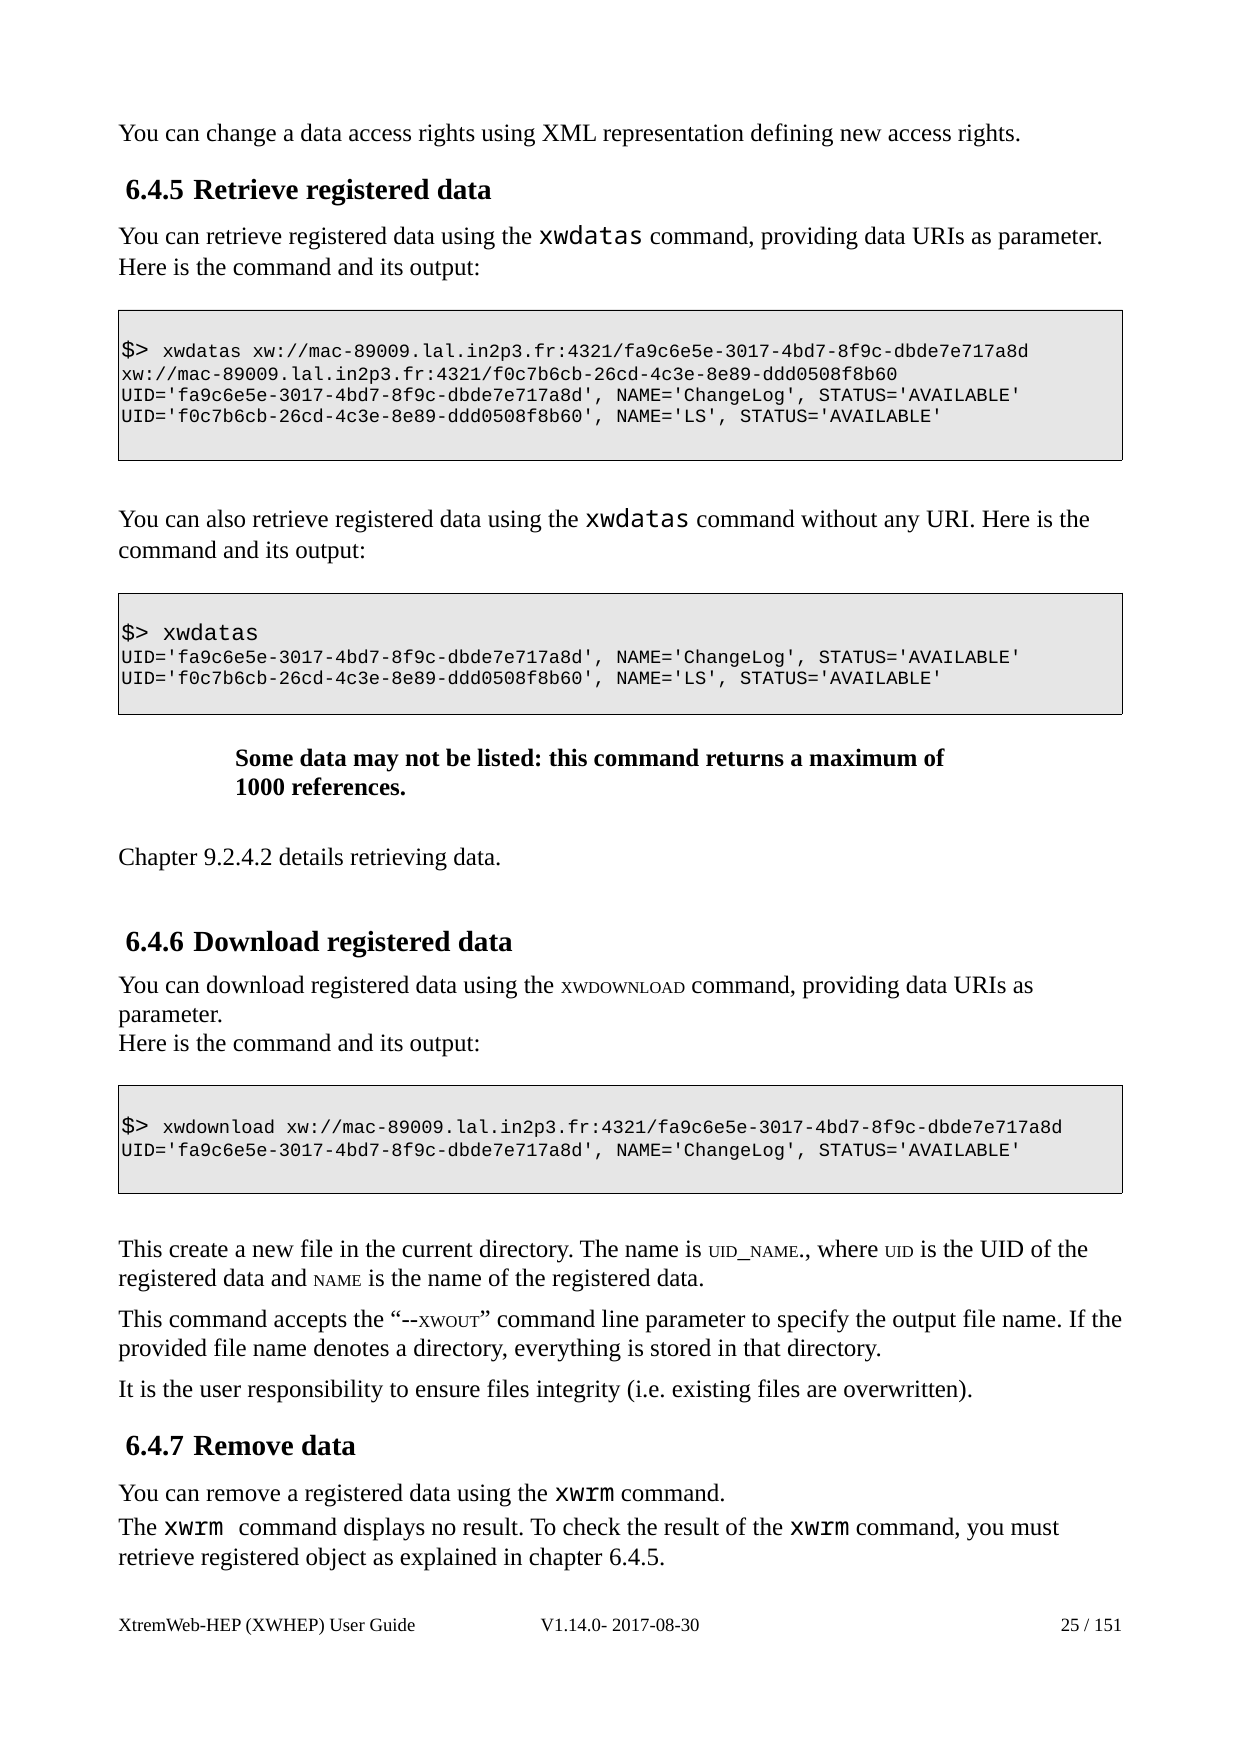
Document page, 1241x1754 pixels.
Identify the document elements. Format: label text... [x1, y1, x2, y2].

text It is the user responsibility to ensure files integrity (i.e. existing files are overwritten). [118, 1374, 1122, 1403]
text You can remove a registered data using the xwrm command. [118, 1474, 1122, 1508]
text This command accepts the “--xwout” command line parameter to specify the output file name. If the provided file name denotes a directory, everything is stored in that directory. [118, 1304, 1122, 1362]
subtitle Download registered data [118, 924, 1122, 958]
text You can retrieve registered data using the xwdatas command, providing data URIs as parameter. [118, 218, 1122, 252]
subtitle Remove data [118, 1428, 1122, 1462]
text UID='f0c7b6cb-26cd-4c3e-8e89-ddd0508f8b60', NAME='LS', STATUS='AVAILABLE' [119, 666, 1122, 687]
text Chapter 9.2.4.2 details retrieving data. [118, 842, 1122, 871]
text Here is the command and its output: [118, 252, 1122, 281]
text UID='fa9c6e5e-3017-4bd7-8f9c-dbde7e717a8d', NAME='ChangeLog', STATUS='AVAILABLE' [119, 644, 1122, 666]
text UID='fa9c6e5e-3017-4bd7-8f9c-dbde7e717a8d', NAME='ChangeLog', STATUS='AVAILABLE' [119, 1137, 1122, 1158]
text The xwrm command displays no result. To check the result of the xwrm command, you must retrieve registered object as explained in chapter 6.4.5. [118, 1508, 1122, 1571]
text UID='fa9c6e5e-3017-4bd7-8f9c-dbde7e717a8d', NAME='ChangeLog', STATUS='AVAILABLE' [119, 383, 1122, 404]
subtitle Retrieve registered data [118, 172, 1122, 205]
text Some data may not be listed: this command returns a maximum of 1000 references. [235, 743, 946, 801]
text You can also retrieve registered data using the xwdatas command without any URI. Here is the command and its output: [118, 501, 1122, 564]
text $> xwdownload xw://mac-89009.lal.in2p3.fr:4321/fa9c6e5e-3017-4bd7-8f9c-dbde7e717a8d [119, 1111, 1122, 1137]
text $> xwdatas [119, 619, 1122, 644]
text You can download registered data using the xwdownload command, providing data URIs as parameter. [118, 970, 1122, 1028]
text You can change a data access rights using XML representation defining new access rights. [118, 118, 1122, 147]
text Here is the command and its output: [118, 1028, 1122, 1057]
text This create a new file in the current directory. The name is uid_name., where uid is the UID of the registered data and name is the name of the registered data. [118, 1234, 1122, 1292]
text UID='f0c7b6cb-26cd-4c3e-8e89-ddd0508f8b60', NAME='LS', STATUS='AVAILABLE' [119, 404, 1122, 425]
text $> xwdatas xw://mac-89009.lal.in2p3.fr:4321/fa9c6e5e-3017-4bd7-8f9c-dbde7e717a8d xw://mac-89009.lal.in2p3.fr:4321/f0c7b6cb-26cd-4c3e-8e89-ddd0508f8b60 [119, 335, 1122, 383]
